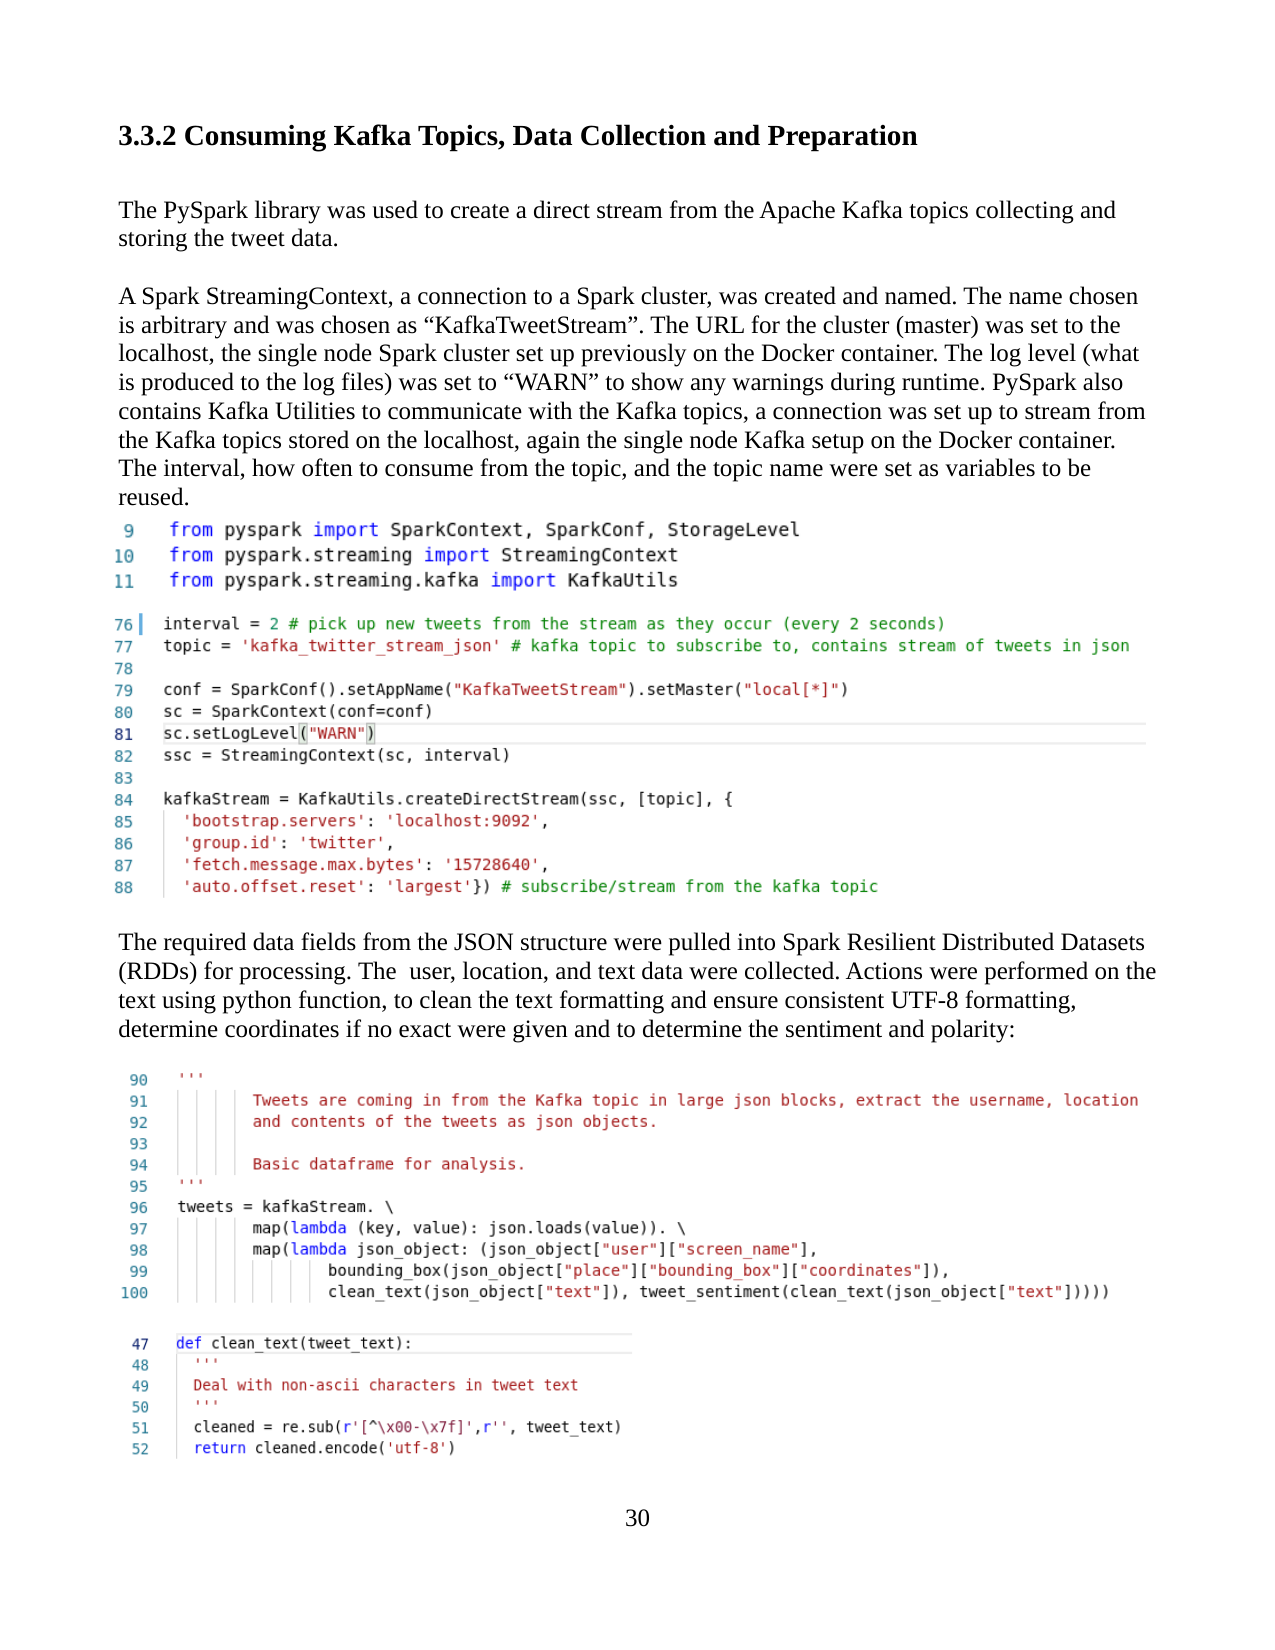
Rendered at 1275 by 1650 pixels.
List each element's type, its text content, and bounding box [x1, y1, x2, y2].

picture [107, 612, 1146, 899]
text The PySpark library was used to create a direct stream from the Apache Kafka topics collecting and storing the tweet data. [118, 195, 1157, 252]
picture [115, 519, 812, 596]
text The required data fields from the JSON structure were pulled into Spark Resilient Distributed Datasets (RDDs) for processing. The user, location, and text data were collected. Actions were performed on the text using python function, to clean the text formatting and ensure consistent UTF-8 formatting, determine coordinates if no exact were given and to determine the sentiment and polarity: [118, 927, 1157, 1042]
picture [118, 1332, 633, 1461]
text A Spark StreamingContext, a connection to a Spark cluster, was created and named. The name chosen is arbitrary and was chosen as “KafkaTweetStream”. The URL for the cluster (master) was set to the localhost, the single node Spark cluster set up previously on the Docker container. The log level (what is produced to the log files) was set to “WARN” to show any warnings during runtime. PySpark also contains Kafka Utilities to communicate with the Kafka topics, a connection was set up to stream from the Kafka topics stored on the localhost, again the single node Kafka setup on the Docker container. The interval, how often to consume from the topic, and the topic name were set as variables to be reused. [118, 281, 1157, 511]
picture [118, 1071, 1157, 1305]
text 3.3.2 Consuming Kafka Topics, Data Collection and Preparation [118, 118, 1157, 152]
